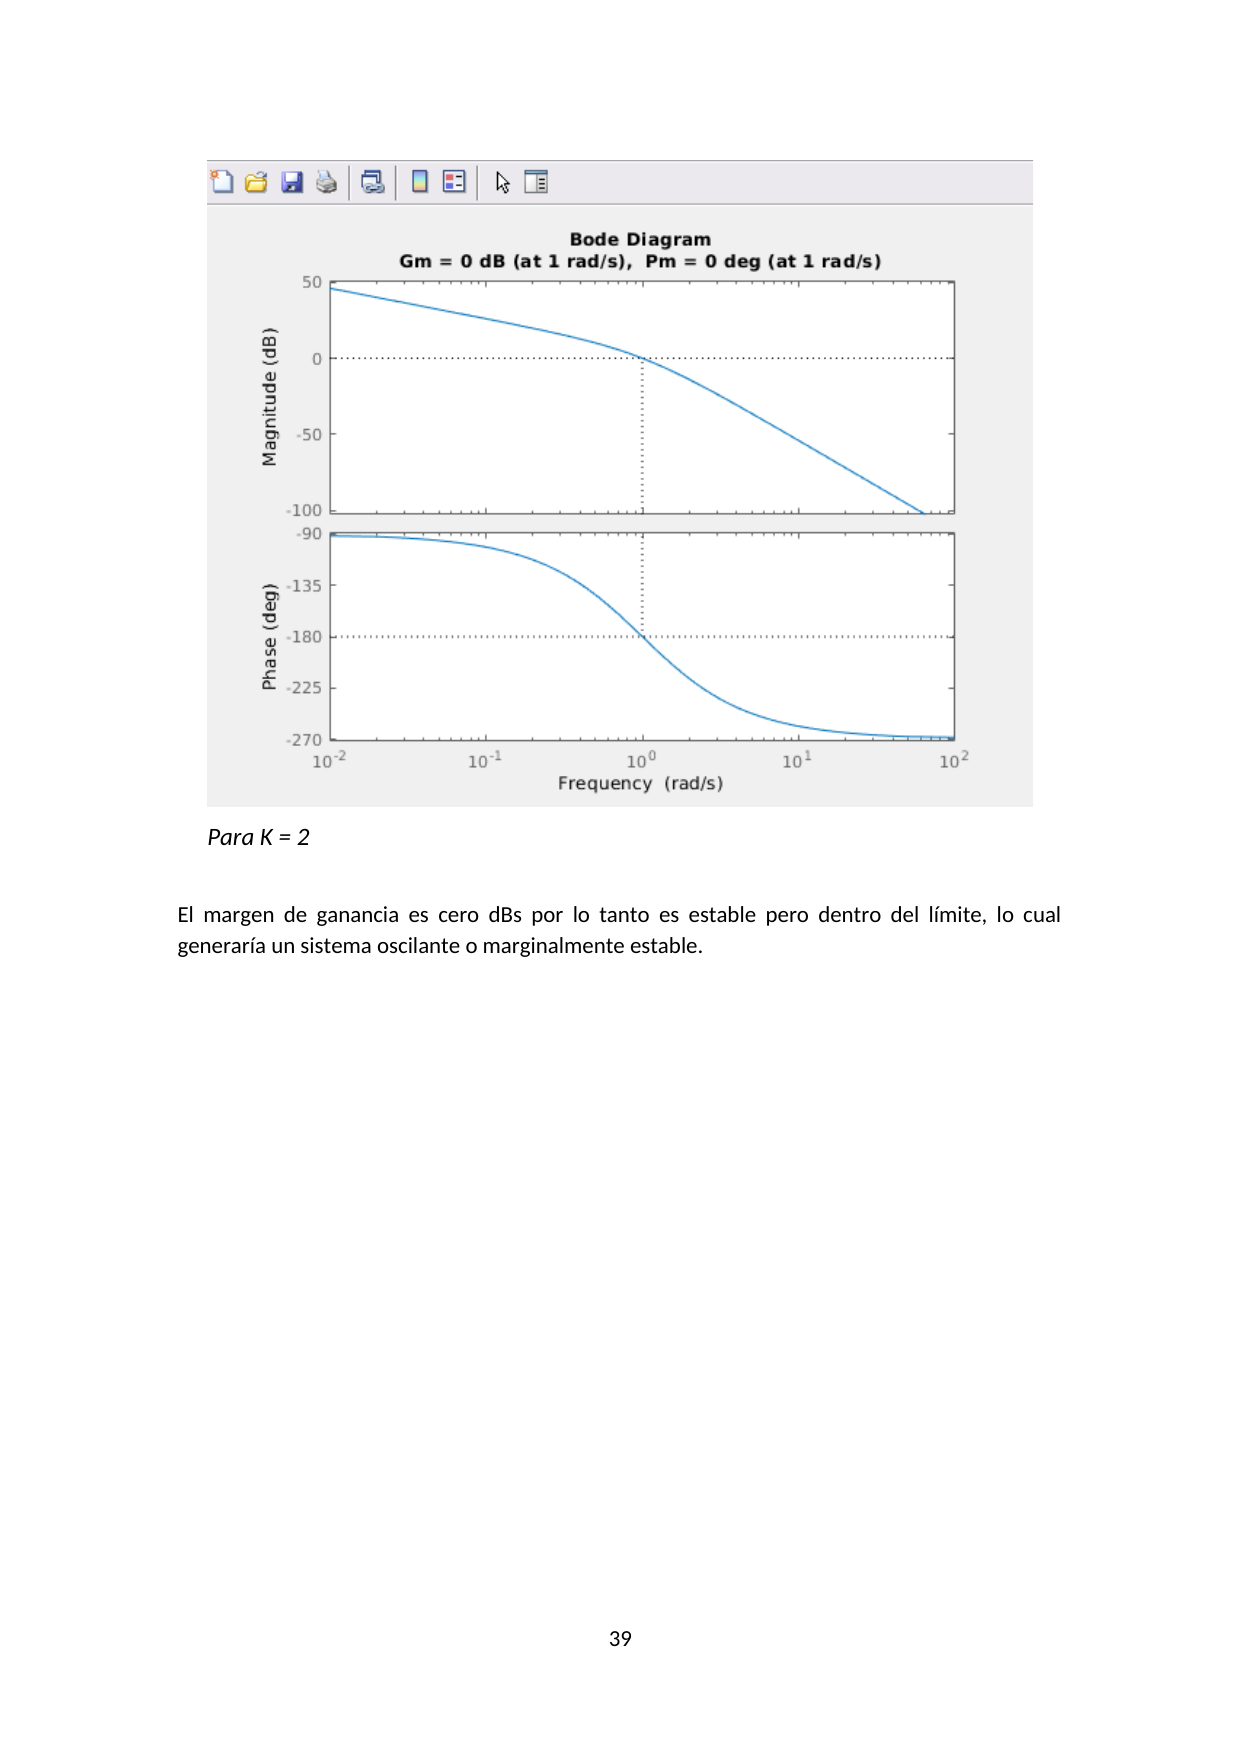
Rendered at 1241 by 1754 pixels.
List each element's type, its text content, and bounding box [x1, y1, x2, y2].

text Para K = 2 [207, 807, 1033, 852]
text El margen de ganancia es cero dBs por lo tanto es estable pero dentro del límite, lo cual generaría un sistema oscilante o marginalmente estable. [177, 901, 1063, 959]
picture [207, 160, 1034, 807]
